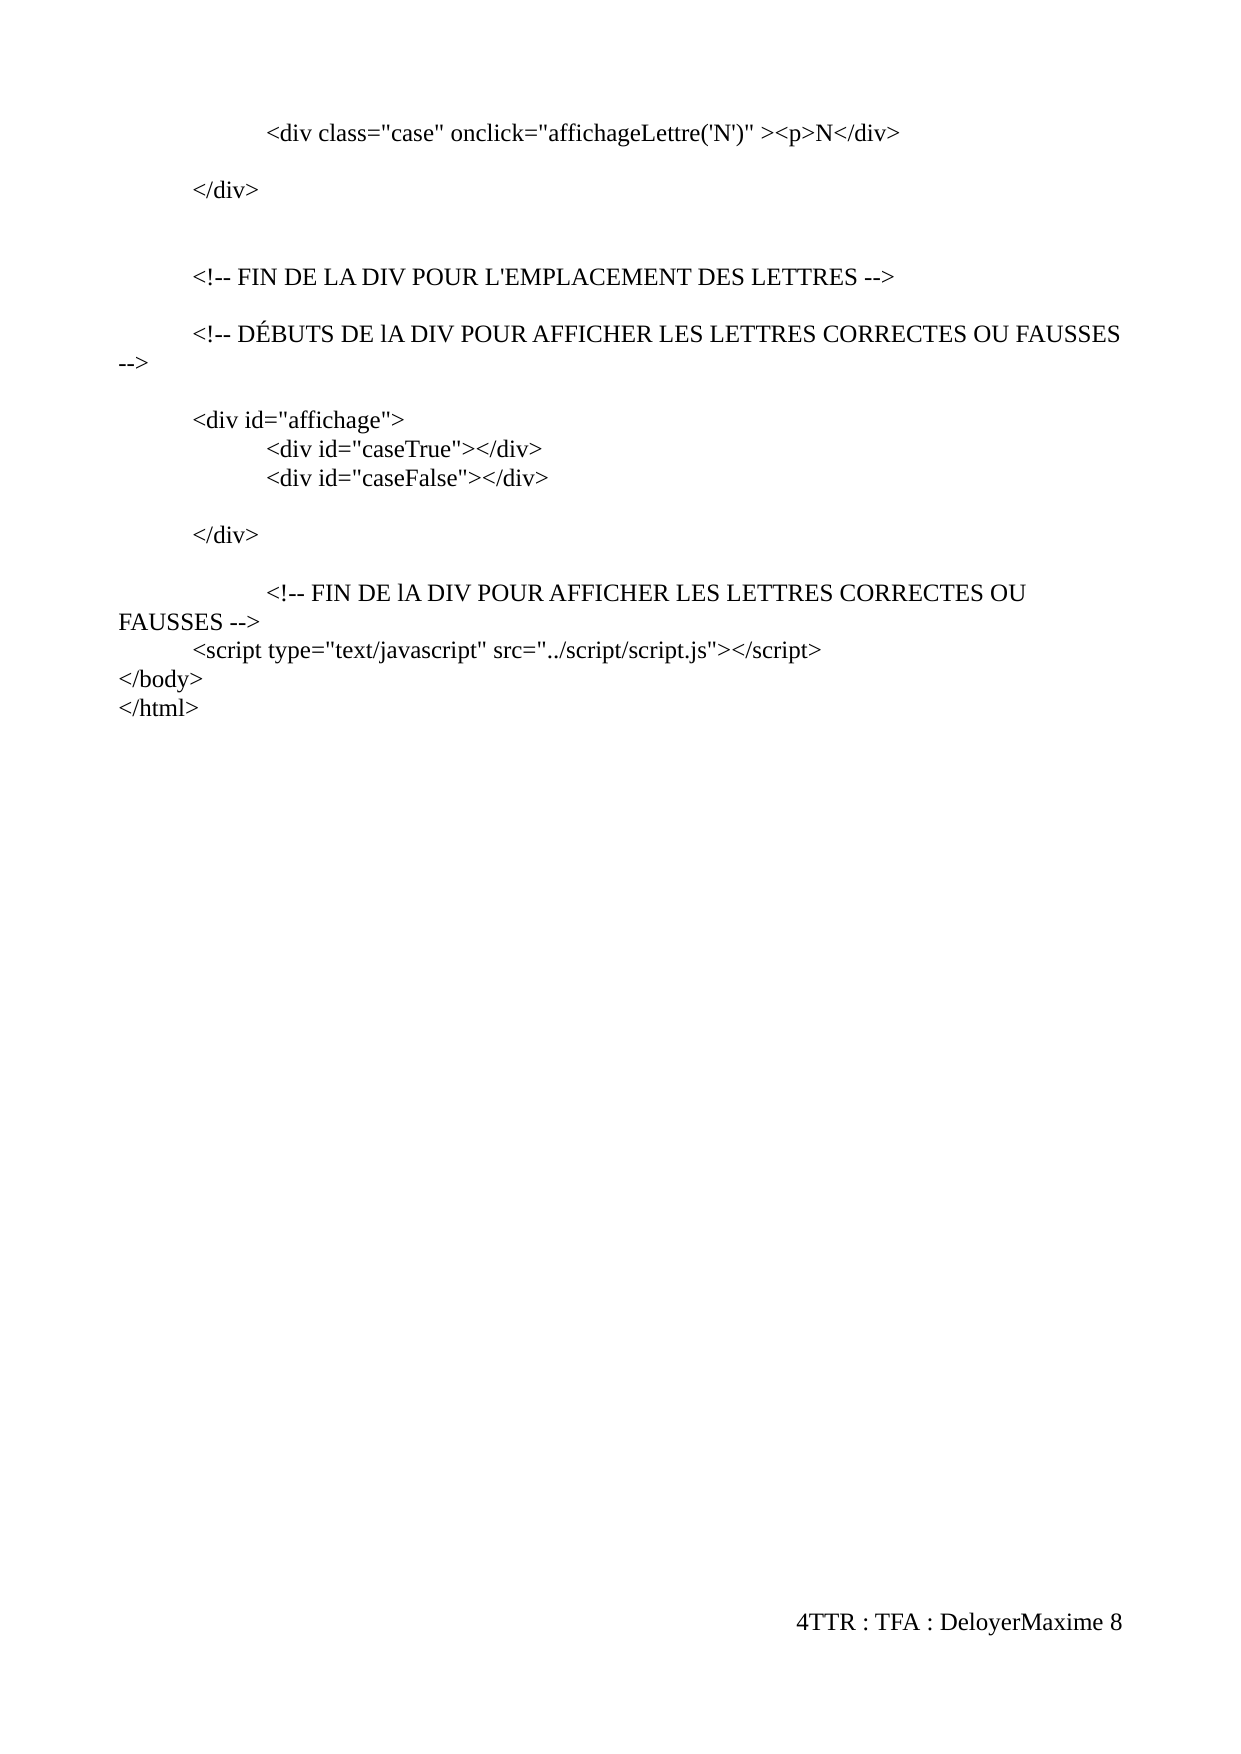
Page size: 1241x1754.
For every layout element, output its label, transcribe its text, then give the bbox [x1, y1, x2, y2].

text </div> [118, 521, 1122, 549]
text <script type="text/javascript" src="../script/script.js"></script> [118, 636, 1122, 664]
text <div class="case" onclick="affichageLettre('N')" ><p>N</div> [118, 118, 1122, 147]
text </body> [118, 664, 1122, 693]
text </html> [118, 693, 1122, 722]
text <!-- FIN DE lA DIV POUR AFFICHER LES LETTRES CORRECTES OU FAUSSES --> [118, 578, 1122, 636]
text <div id="caseTrue"></div> [118, 434, 1122, 463]
text <!-- FIN DE LA DIV POUR L'EMPLACEMENT DES LETTRES --> [118, 262, 1122, 291]
text <div id="caseFalse"></div> [118, 463, 1122, 492]
text <!-- DÉBUTS DE lA DIV POUR AFFICHER LES LETTRES CORRECTES OU FAUSSES --> [118, 319, 1122, 377]
text <div id="affichage"> [118, 406, 1122, 434]
text </div> [118, 176, 1122, 204]
